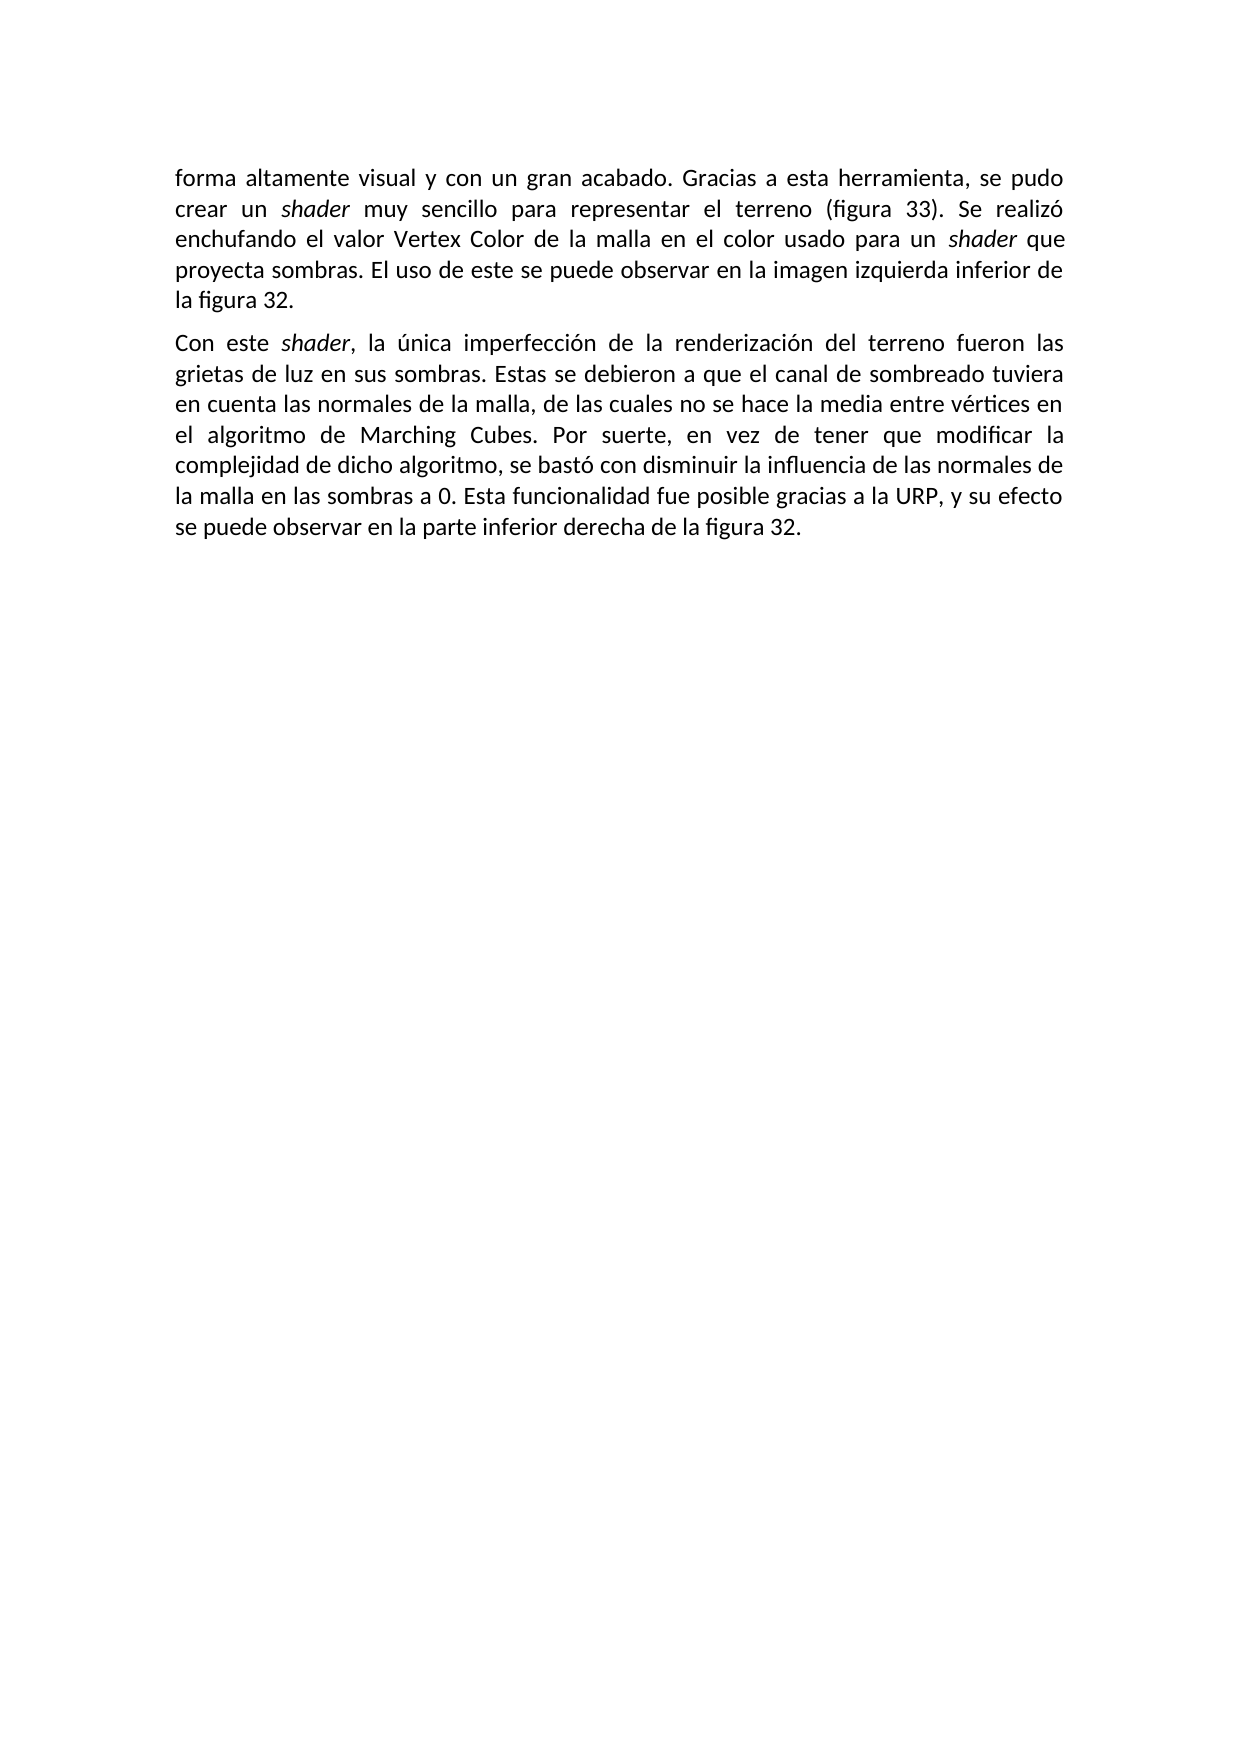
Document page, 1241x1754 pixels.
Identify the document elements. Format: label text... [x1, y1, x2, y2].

text Con este shader, la única imperfección de la renderización del terreno fueron las grietas de luz en sus sombras. Estas se debieron a que el canal de sombreado tuviera en cuenta las normales de la malla, de las cuales no se hace la media entre vértices en el algoritmo de Marching Cubes. Por suerte, en vez de tener que modificar la complejidad de dicho algoritmo, se bastó con disminuir la influencia de las normales de la malla en las sombras a 0. Esta funcionalidad fue posible gracias a la URP, y su efecto se puede observar en la parte inferior derecha de la figura 32. [175, 328, 1065, 541]
text forma altamente visual y con un gran acabado. Gracias a esta herramienta, se pudo crear un shader muy sencillo para representar el terreno (figura 33). Se realizó enchufando el valor Vertex Color de la malla en el color usado para un shader que proyecta sombras. El uso de este se puede observar en la imagen izquierda inferior de la figura 32. [175, 162, 1065, 315]
